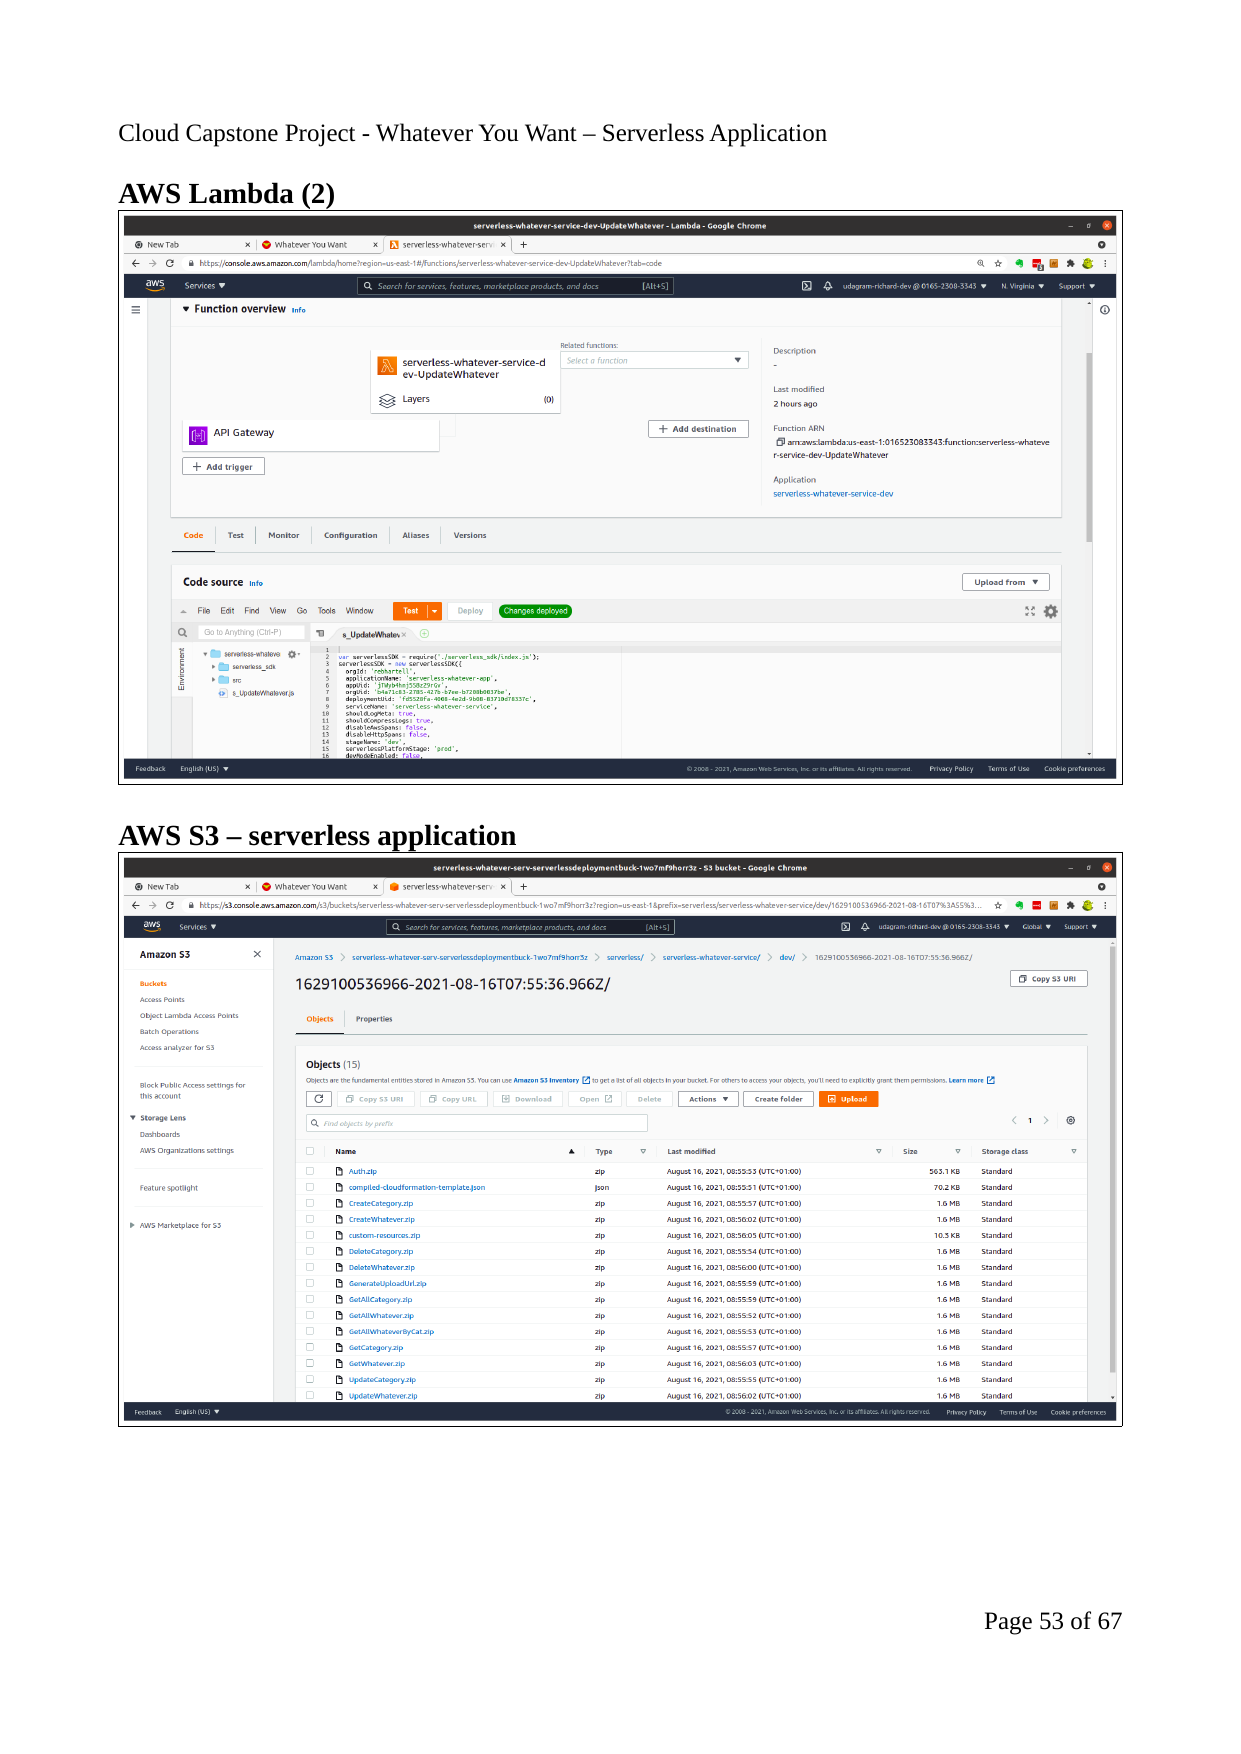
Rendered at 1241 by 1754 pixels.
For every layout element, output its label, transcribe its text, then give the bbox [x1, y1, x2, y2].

table_header [119, 211, 1122, 784]
picture [123, 215, 1117, 779]
subtitle AWS S3 – serverless application [118, 818, 1122, 852]
picture [123, 857, 1117, 1421]
subtitle AWS Lambda (2) [118, 176, 1122, 210]
table_header [119, 853, 1122, 1426]
